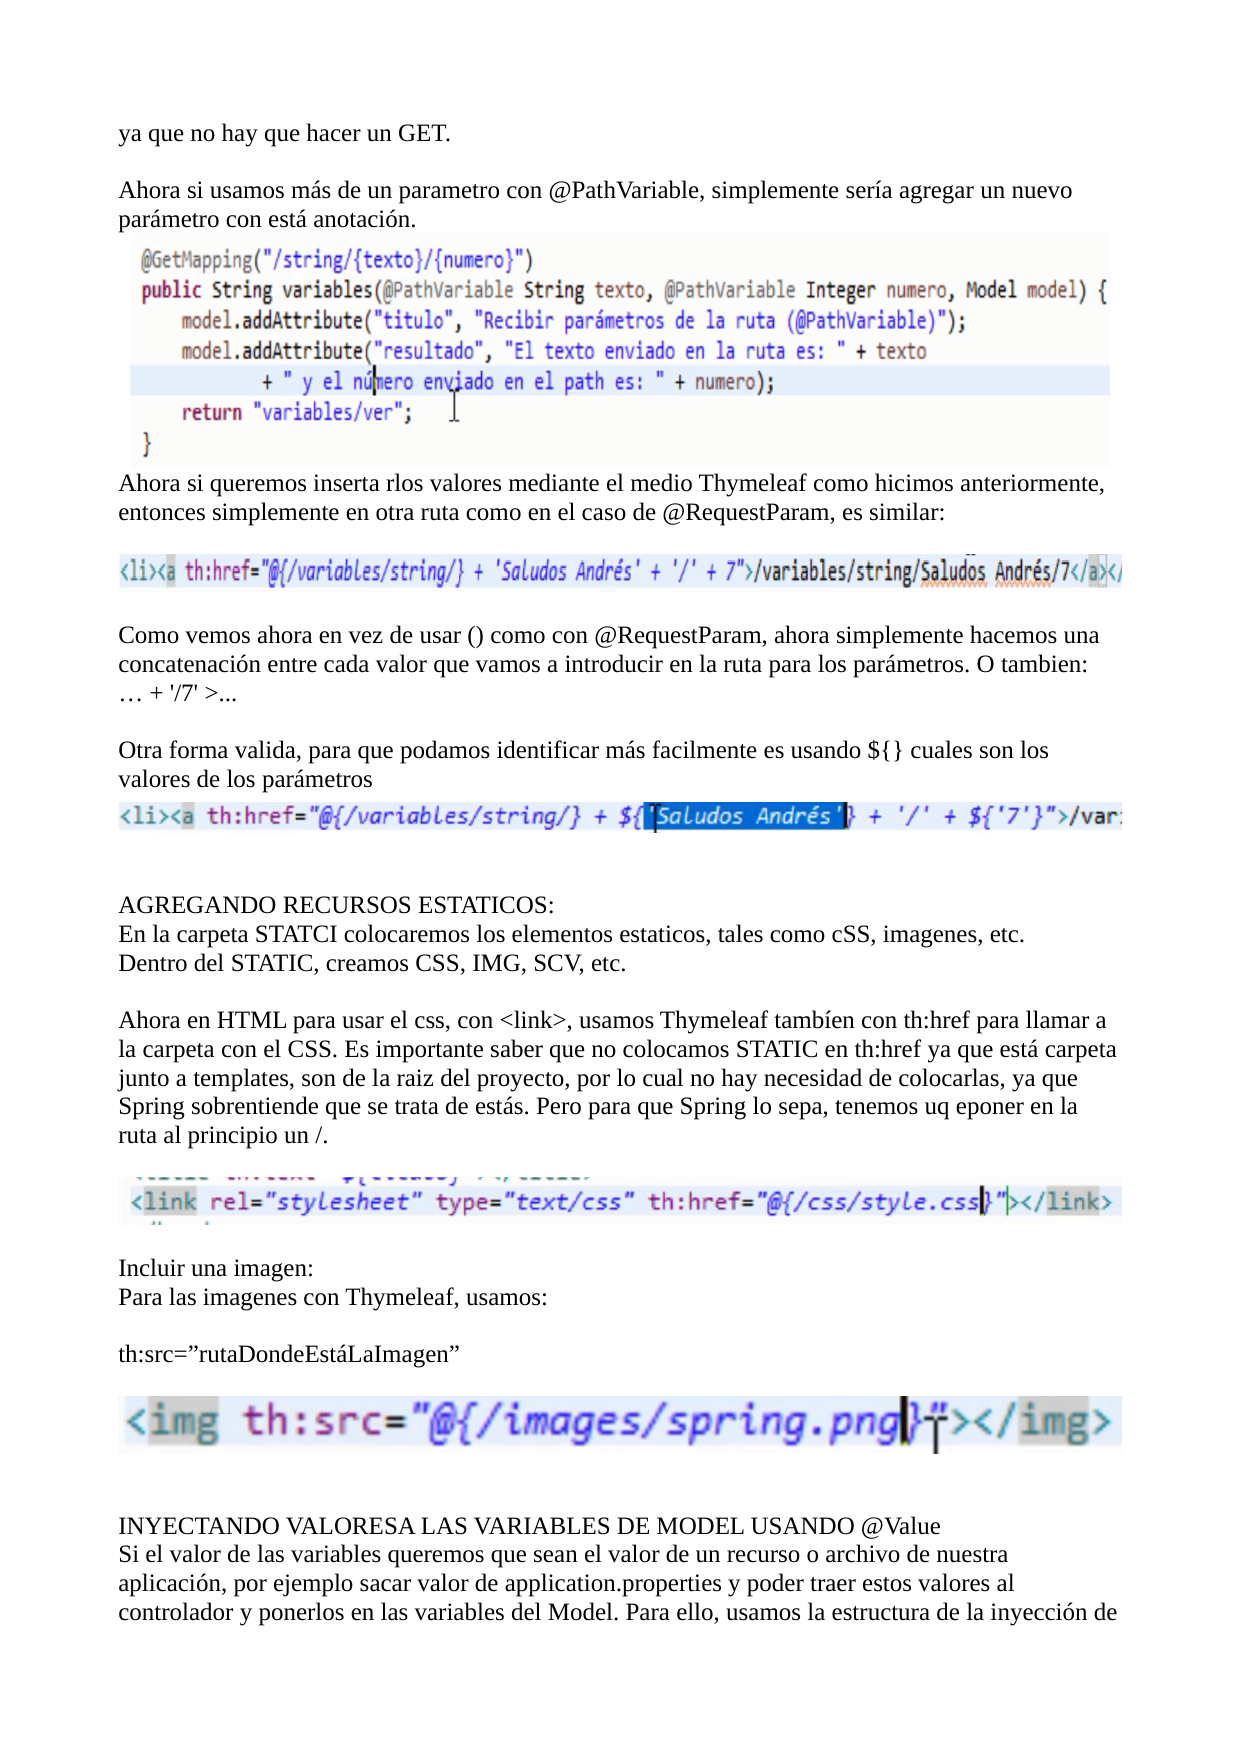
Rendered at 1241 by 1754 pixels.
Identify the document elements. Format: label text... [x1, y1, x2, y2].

text ya que no hay que hacer un GET. [118, 118, 1122, 147]
text Dentro del STATIC, creamos CSS, IMG, SCV, etc. [118, 948, 1122, 976]
text Ahora si usamos más de un parametro con @PathVariable, simplemente sería agregar un nuevo parámetro con está anotación. [118, 176, 1122, 233]
text th:src=”rutaDondeEstáLaImagen” [118, 1339, 1122, 1368]
text INYECTANDO VALORESA LAS VARIABLES DE MODEL USANDO @Value [118, 1511, 1122, 1539]
text Otra forma valida, para que podamos identificar más facilmente es usando ${} cuales son los valores de los parámetros [118, 736, 1122, 793]
text Si el valor de las variables queremos que sean el valor de un recurso o archivo de nuestra aplicación, por ejemplo sacar valor de application.properties y poder traer estos valores al controlador y ponerlos en las variables del Model. Para ello, usamos la estructura de la inyección de [118, 1539, 1122, 1626]
text AGREGANDO RECURSOS ESTATICOS: [118, 890, 1122, 919]
text Incluir una imagen: [118, 1253, 1122, 1282]
text En la carpeta STATCI colocaremos los elementos estaticos, tales como cSS, imagenes, etc. [118, 919, 1122, 948]
text Ahora en HTML para usar el css, con <link>, usamos Thymeleaf tambíen con th:href para llamar a la carpeta con el CSS. Es importante saber que no colocamos STATIC en th:href ya que está carpeta junto a templates, son de la raiz del proyecto, por lo cual no hay necesidad de colocarlas, ya que Spring sobrentiende que se trata de estás. Pero para que Spring lo sepa, tenemos uq eponer en la ruta al principio un /. [118, 1005, 1122, 1149]
text Para las imagenes con Thymeleaf, usamos: [118, 1282, 1122, 1310]
text … + '/7' >... [118, 678, 1122, 707]
text Como vemos ahora en vez de usar () como con @RequestParam, ahora simplemente hacemos una concatenación entre cada valor que vamos a introducir en la ruta para los parámetros. O tambien: [118, 621, 1122, 678]
text Ahora si queremos inserta rlos valores mediante el medio Thymeleaf como hicimos anteriormente, entonces simplemente en otra ruta como en el caso de @RequestParam, es similar: [118, 233, 1122, 526]
